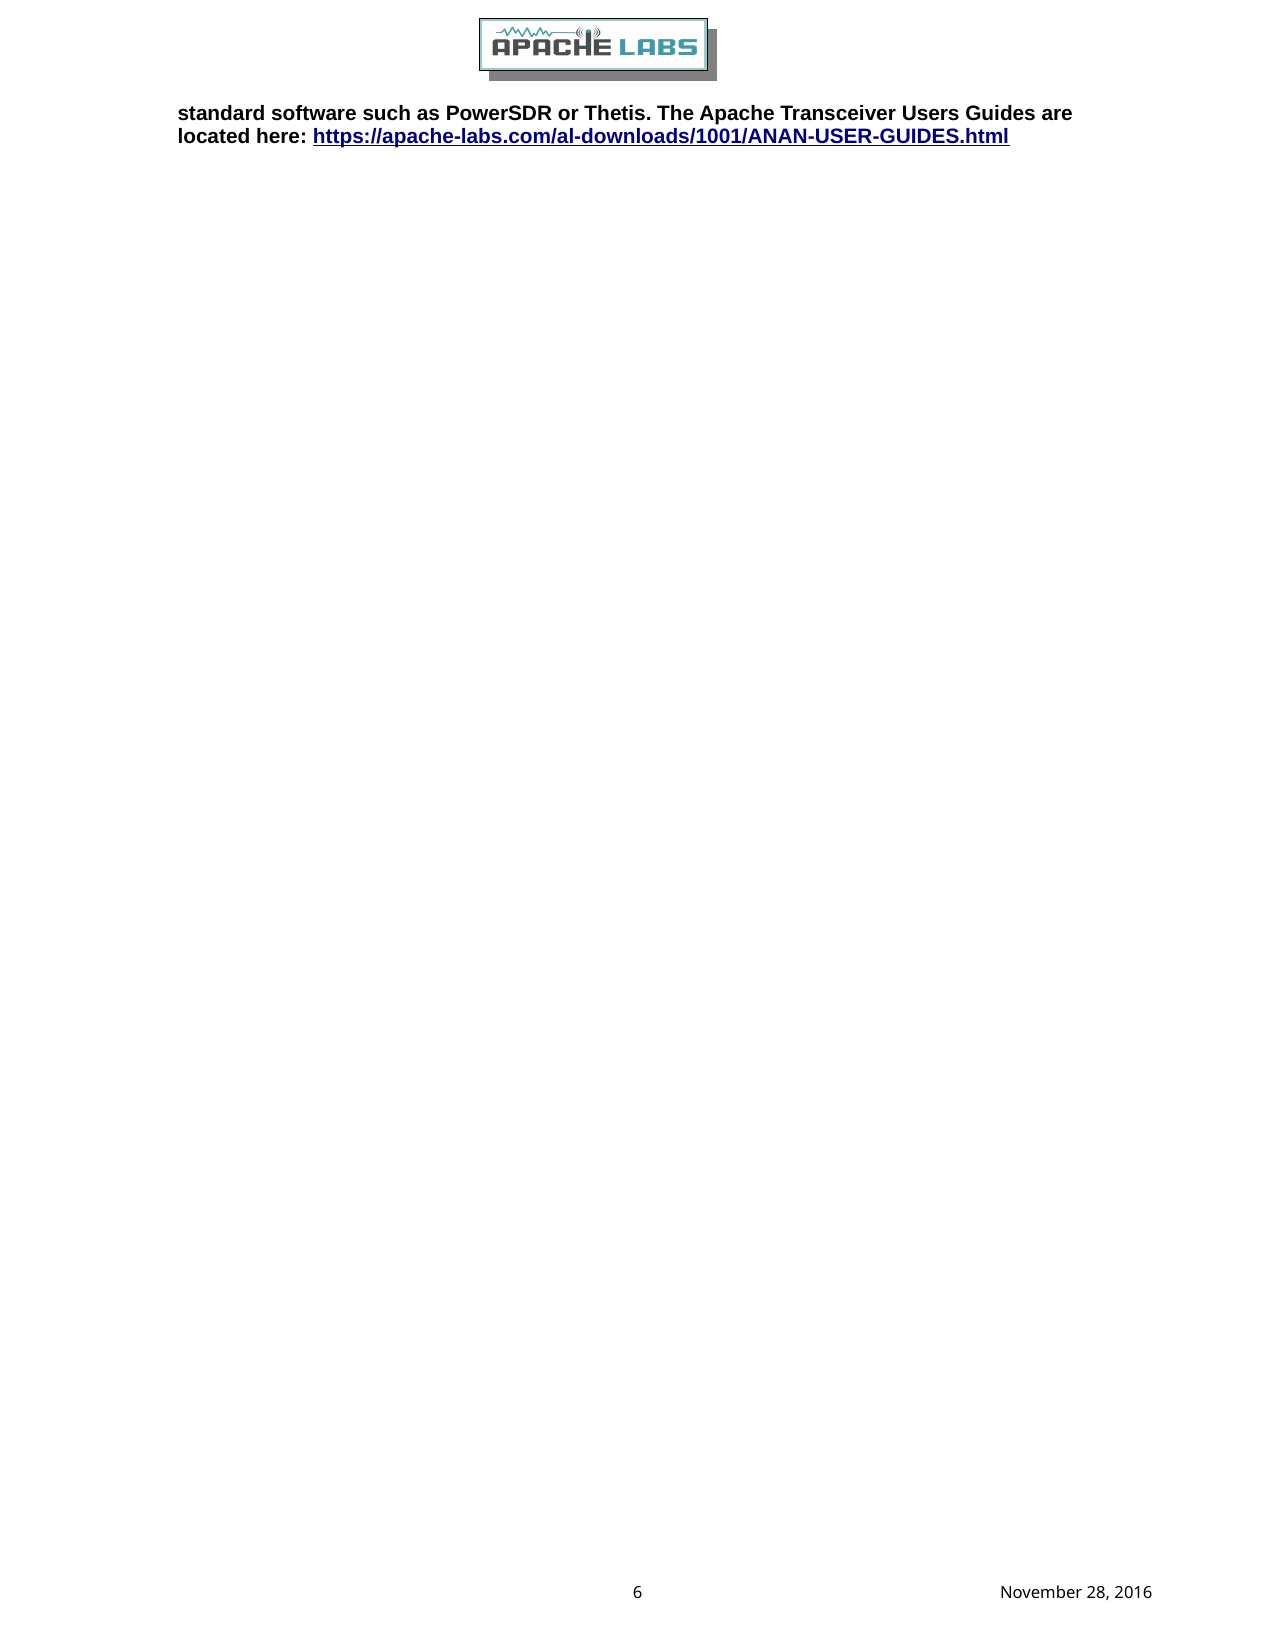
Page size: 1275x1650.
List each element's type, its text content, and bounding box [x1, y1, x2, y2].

text standard software such as PowerSDR or Thetis. The Apache Transceiver Users Guides are located here: https://apache-labs.com/al-downloads/1001/ANAN-USER-GUIDES.html [177, 100, 1098, 148]
picture [482, 21, 704, 68]
